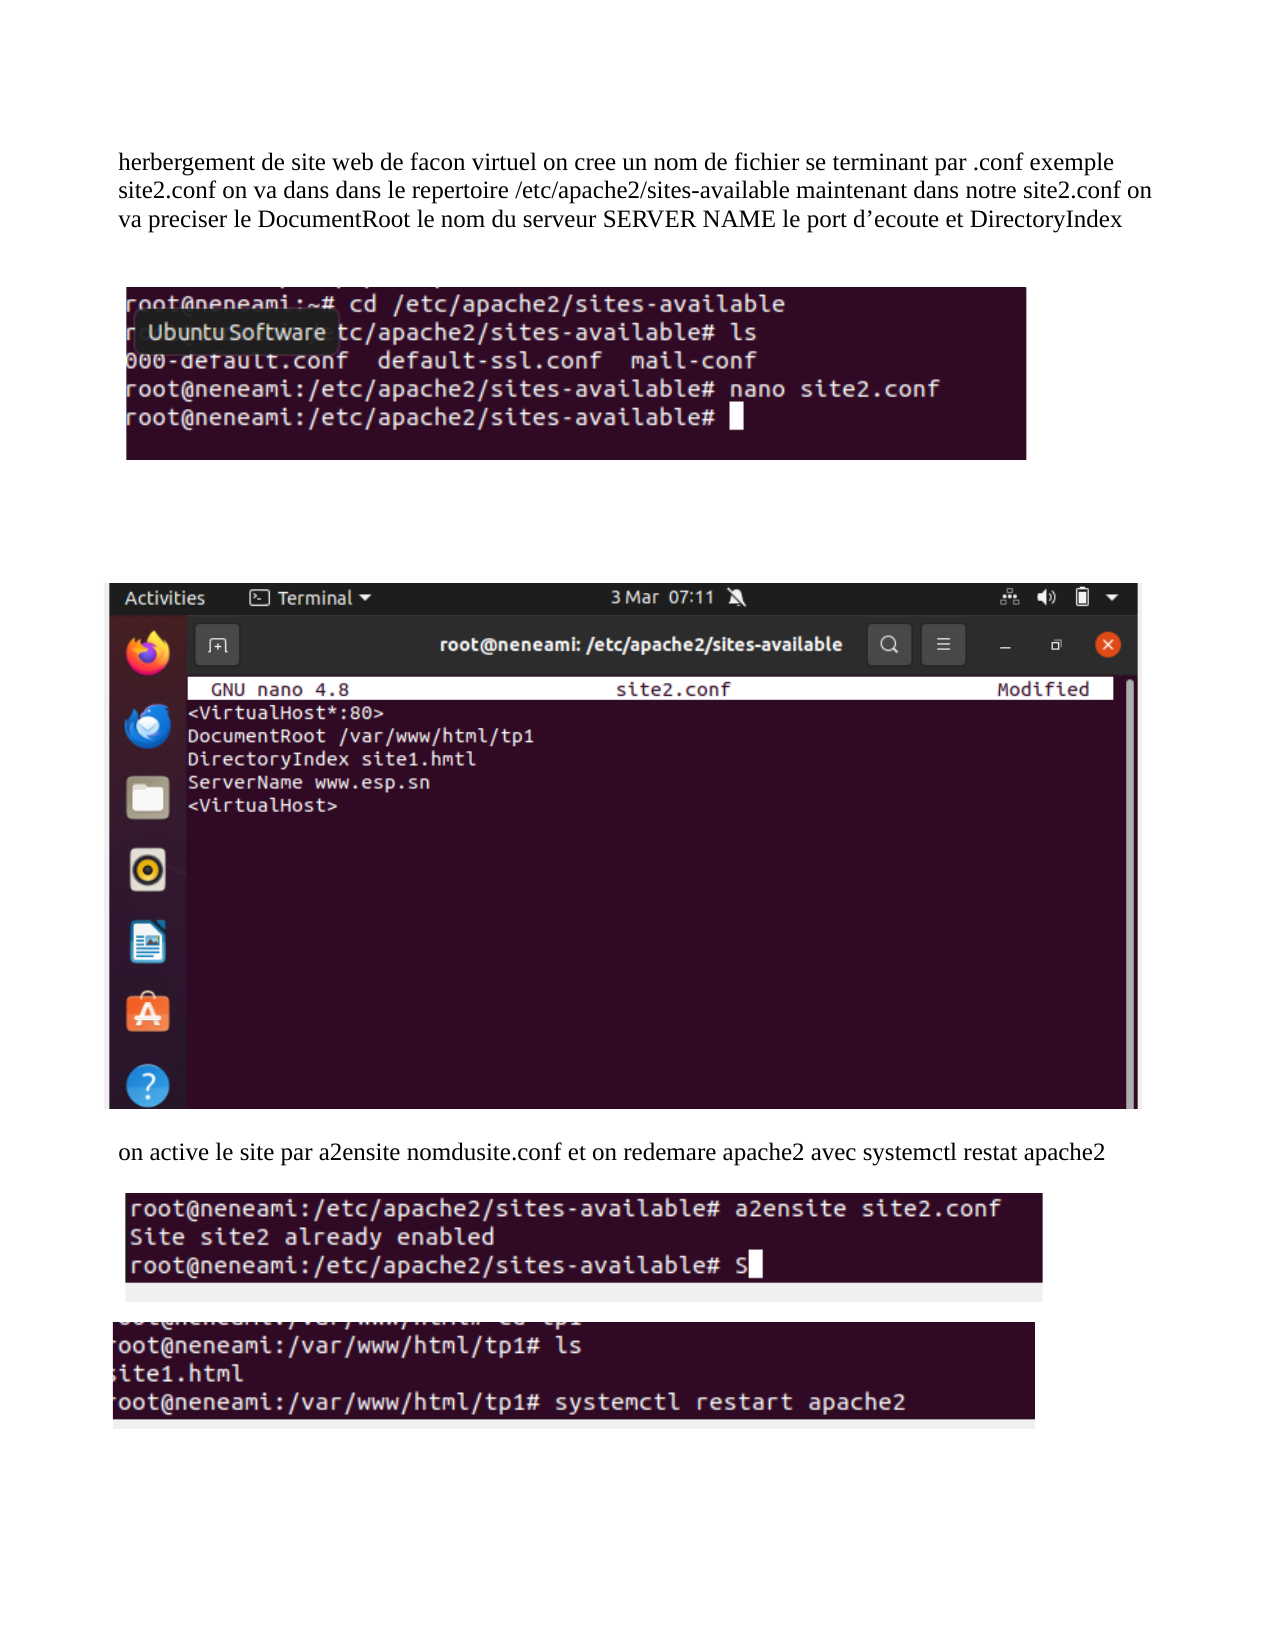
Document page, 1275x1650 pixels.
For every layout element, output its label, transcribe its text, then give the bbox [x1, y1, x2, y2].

picture [125, 1193, 1043, 1302]
picture [126, 287, 1027, 460]
text on active le site par a2ensite nomdusite.conf et on redemare apache2 avec systemctl restat apache2 [118, 1137, 1157, 1166]
picture [112, 1322, 1035, 1429]
picture [103, 583, 1143, 1109]
text herbergement de site web de facon virtuel on cree un nom de fichier se terminant par .conf exemple site2.conf on va dans dans le repertoire /etc/apache2/sites-available maintenant dans notre site2.conf on va preciser le DocumentRoot le nom du serveur SERVER NAME le port d’ecoute et DirectoryIndex [118, 147, 1157, 233]
